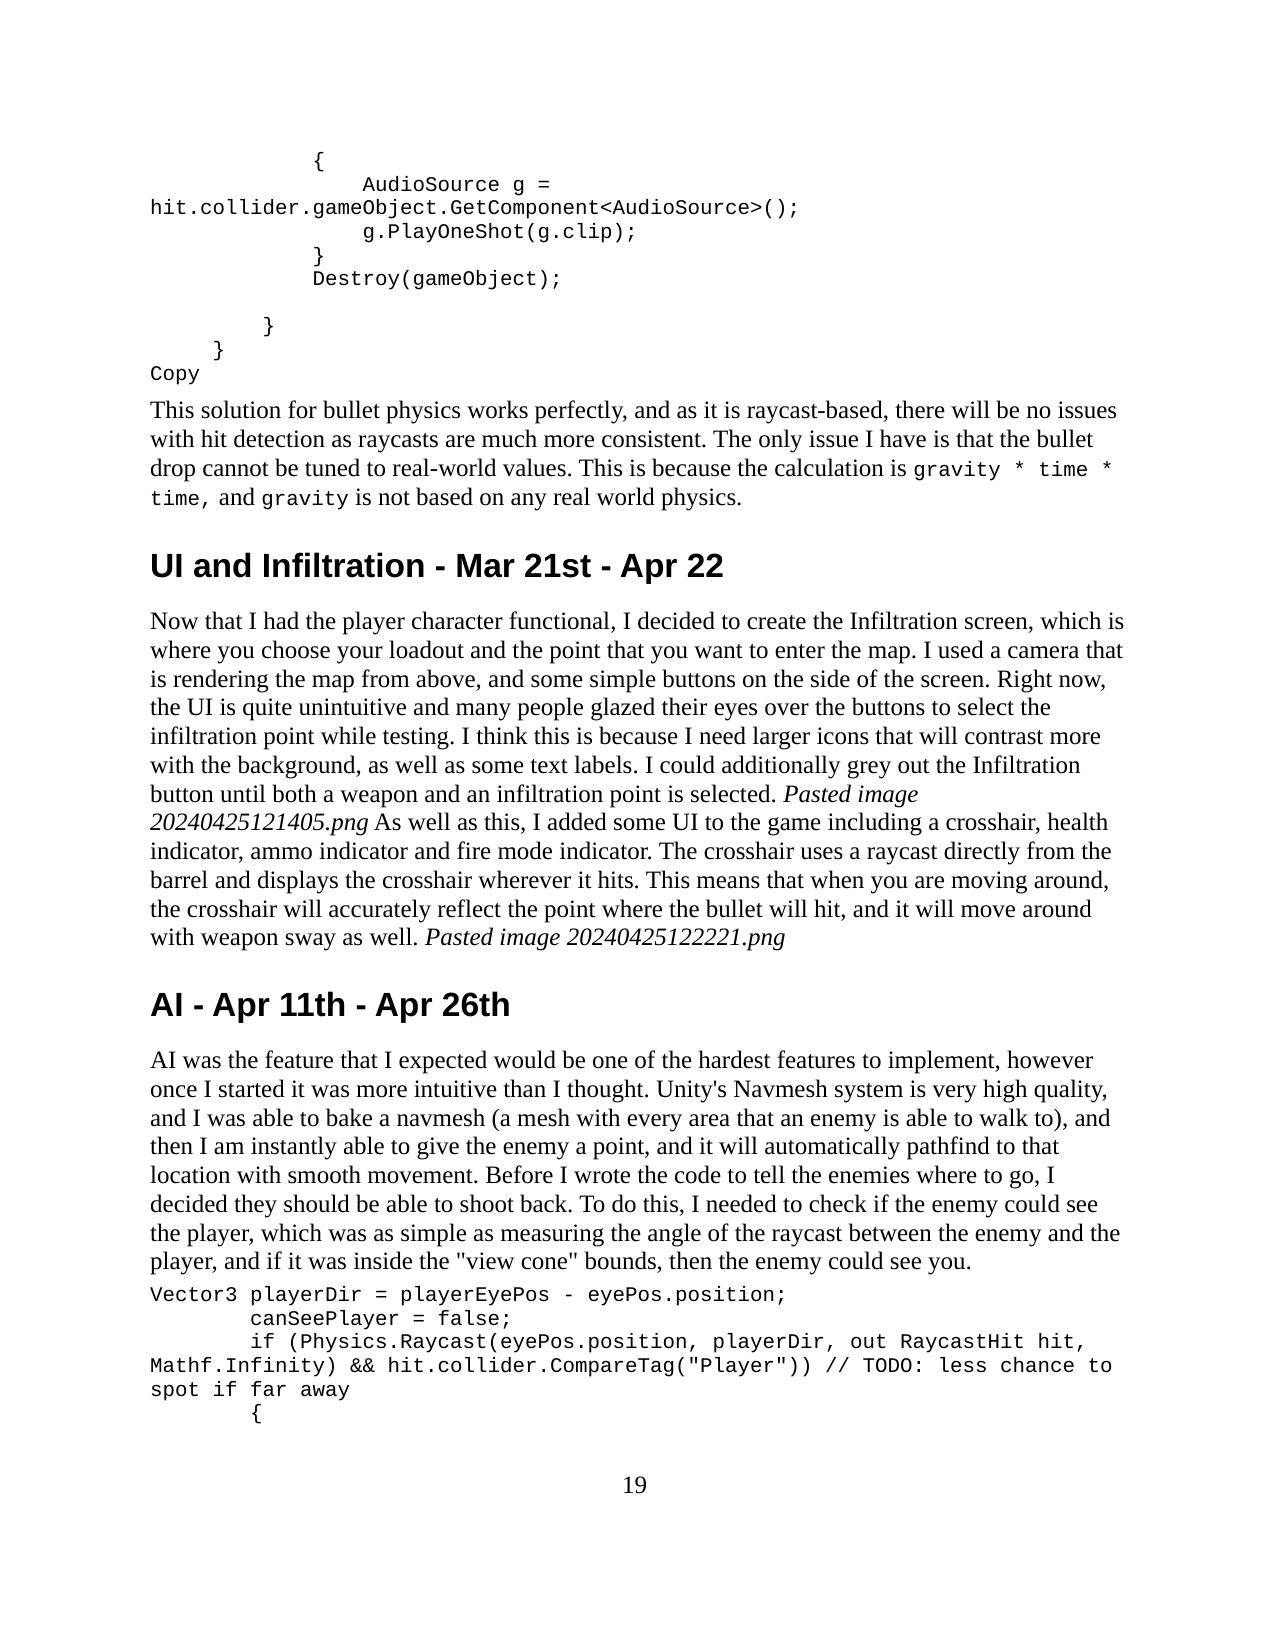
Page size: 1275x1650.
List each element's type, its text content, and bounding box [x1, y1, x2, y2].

text This solution for bullet physics works perfectly, and as it is raycast-based, there will be no issues with hit detection as raycasts are much more consistent. The only issue I have is that the bullet drop cannot be tuned to real-world values. This is because the calculation is gravity * time * time, and gravity is not based on any real world physics. [150, 395, 1125, 512]
subtitle UI and Infiltration - Mar 21st - Apr 22 [150, 546, 1125, 585]
text } [150, 244, 1125, 268]
text { [150, 150, 1125, 174]
text { [150, 1402, 1125, 1426]
text Copy [150, 363, 1125, 386]
text } [150, 339, 1125, 363]
text Vector3 playerDir = playerEyePos - eyePos.position; [150, 1284, 1125, 1308]
subtitle AI - Apr 11th - Apr 26th [150, 985, 1125, 1024]
text g.PlayOneShot(g.clip); [150, 221, 1125, 244]
text AI was the feature that I expected would be one of the hardest features to implement, however once I started it was more intuitive than I thought. Unity's Navmesh system is very high quality, and I was able to bake a navmesh (a mesh with every area that an enemy is able to walk to), and then I am instantly able to give the enemy a point, and it will automatically pathfind to that location with smooth movement. Before I wrote the code to tell the enemies where to go, I decided they should be able to shoot back. To do this, I needed to check if the enemy could see the player, which was as simple as measuring the angle of the raycast between the enemy and the player, and if it was inside the "view cone" bounds, then the enemy could see you. [150, 1045, 1125, 1275]
text Now that I had the player character functional, I decided to create the Infiltration screen, which is where you choose your loadout and the point that you want to enter the map. I used a camera that is rendering the map from above, and some simple buttons on the side of the screen. Right now, the UI is quite unintuitive and many people glazed their eyes over the buttons to select the infiltration point while testing. I think this is because I need larger icons that will contrast more with the background, as well as some text labels. I could additionally grey out the Infiltration button until both a weapon and an infiltration point is selected. Pasted image 20240425121405.png As well as this, I added some UI to the game including a crosshair, health indicator, ammo indicator and fire mode indicator. The crosshair uses a raycast directly from the barrel and displays the crosshair wherever it hits. This means that when you are moving around, the crosshair will accurately reflect the point where the bullet will hit, and it will move around with weapon sway as well. Pasted image 20240425122221.png [150, 606, 1125, 951]
text Destroy(gameObject); [150, 268, 1125, 292]
text if (Physics.Raycast(eyePos.position, playerDir, out RaycastHit hit, Mathf.Infinity) && hit.collider.CompareTag("Player")) // TODO: less chance to spot if far away [150, 1331, 1125, 1402]
text AudioSource g = hit.collider.gameObject.GetComponent<AudioSource>(); [150, 174, 1125, 221]
text } [150, 316, 1125, 339]
text canSeePlayer = false; [150, 1308, 1125, 1331]
